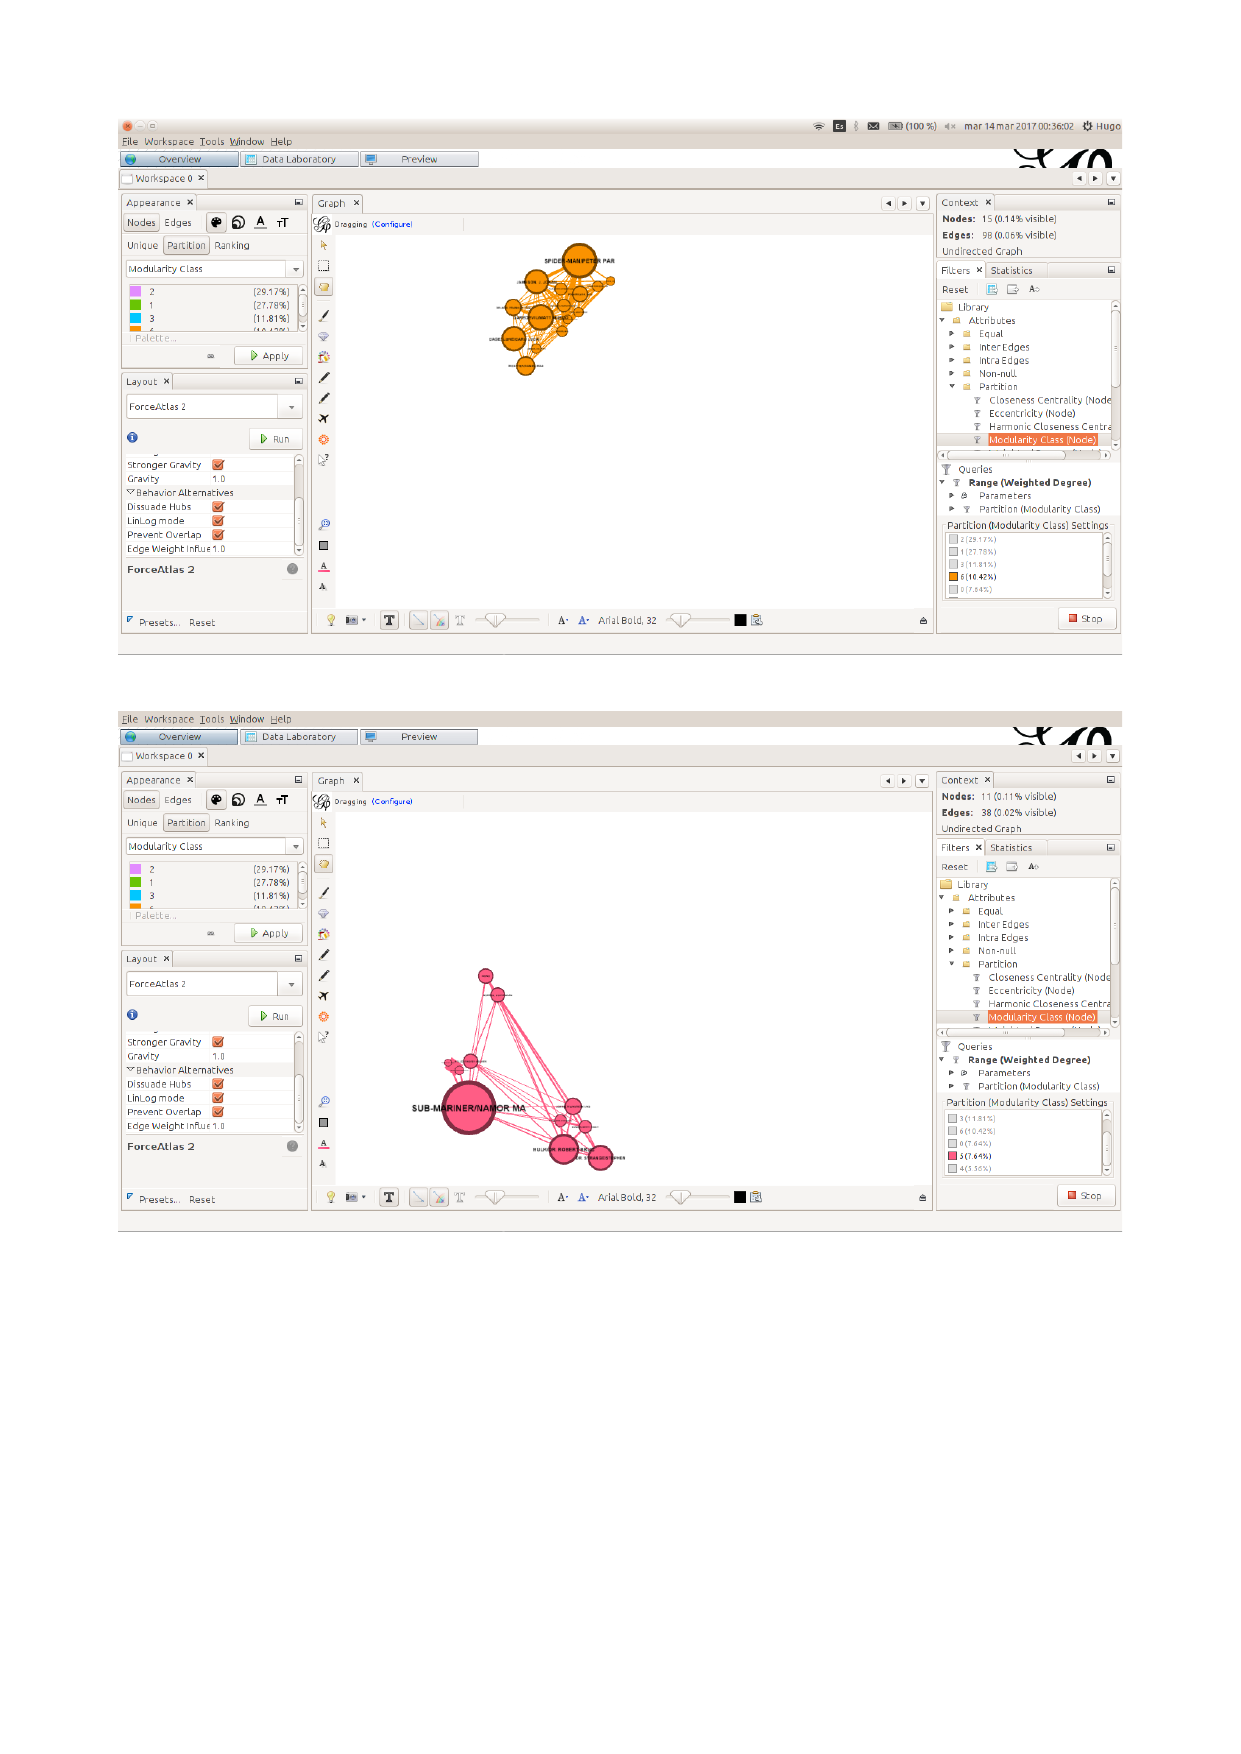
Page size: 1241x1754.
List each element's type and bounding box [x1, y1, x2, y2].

picture [118, 711, 1123, 1232]
picture [118, 118, 1123, 655]
